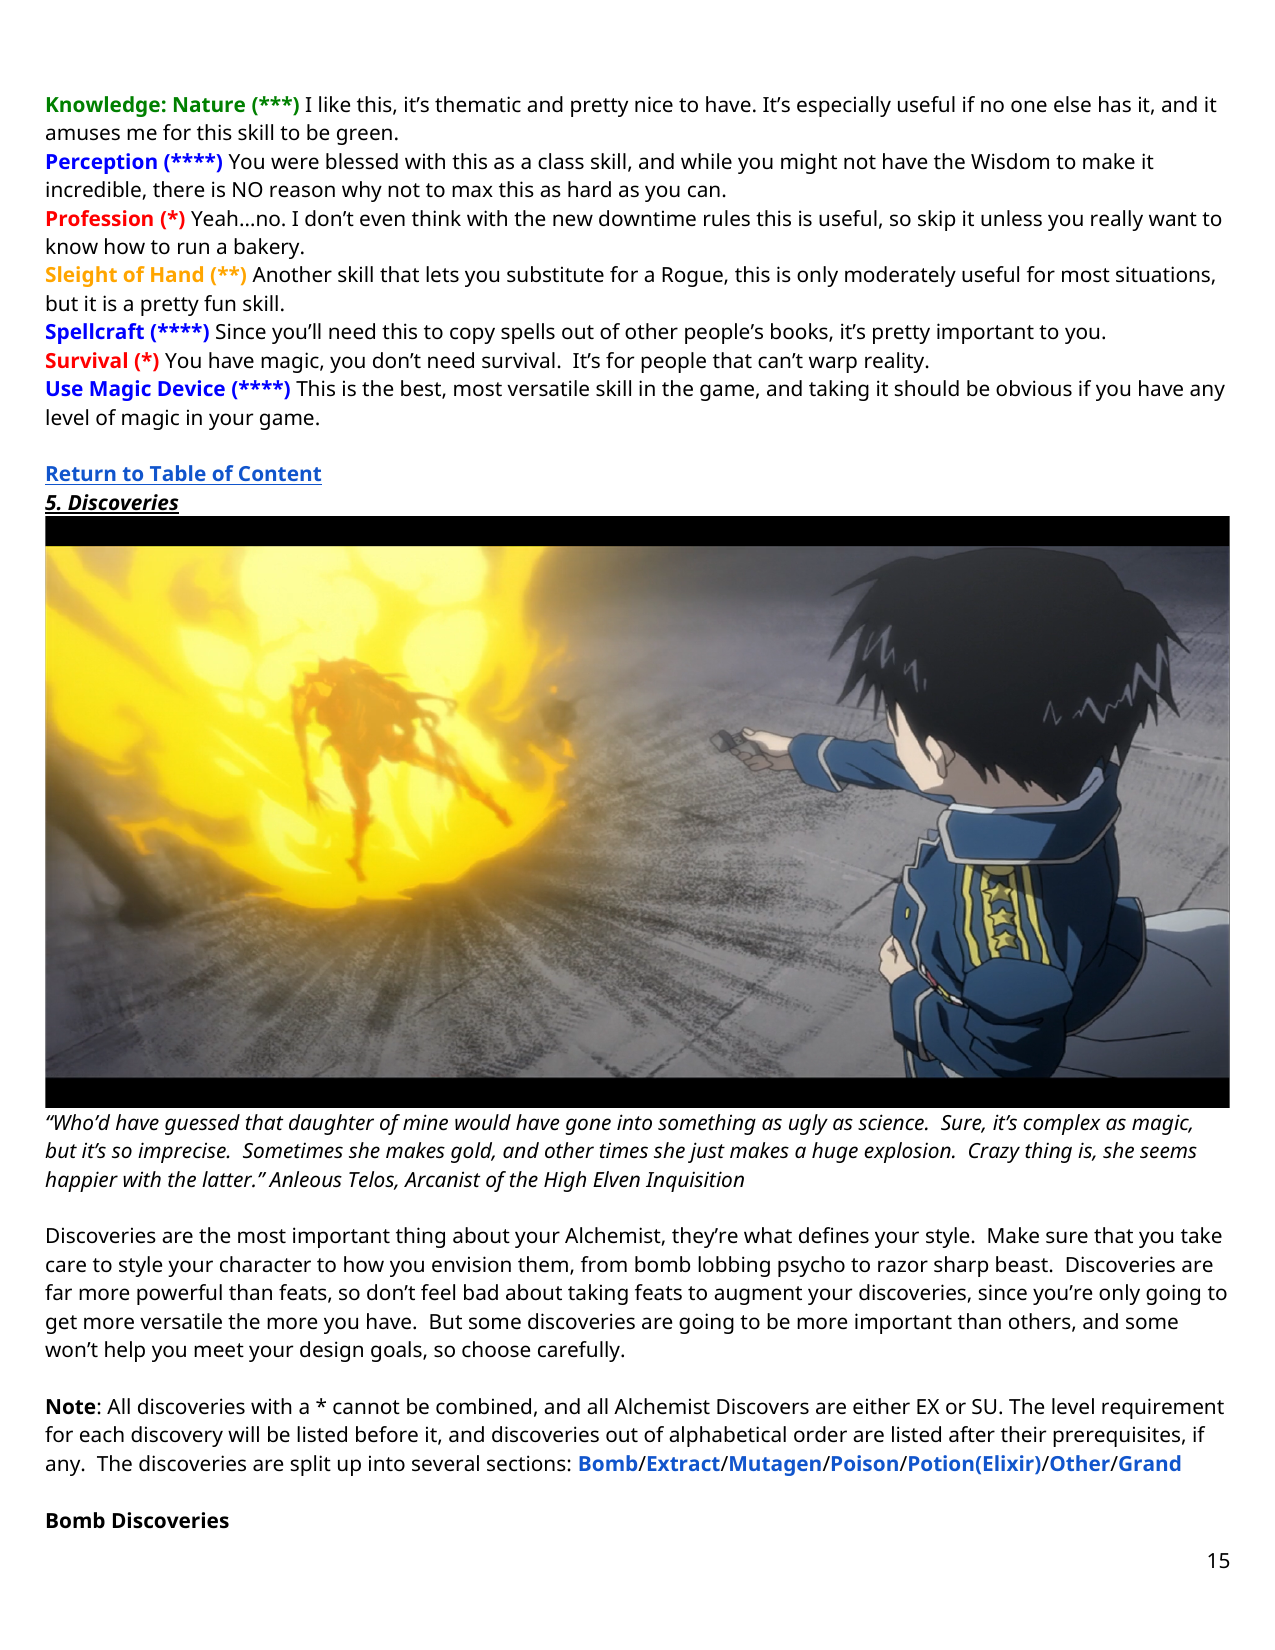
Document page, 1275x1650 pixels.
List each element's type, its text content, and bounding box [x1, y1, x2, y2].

picture [45, 516, 1230, 1108]
text Discoveries are the most important thing about your Alchemist, they’re what defines your style. Make sure that you take care to style your character to how you envision them, from bomb lobbing psycho to razor sharp beast. Discoveries are far more powerful than feats, so don’t feel bad about taking feats to augment your discoveries, since you’re only going to get more versatile the more you have. But some discoveries are going to be more important than others, and some won’t help you meet your design goals, so choose carefully. [45, 1222, 1230, 1364]
text 5. Discoveries [45, 488, 1230, 516]
text Spellcraft (****) Since you’ll need this to copy spells out of other people’s books, it’s pretty important to you. [45, 317, 1230, 346]
text Bomb Discoveries [45, 1506, 1230, 1534]
text Knowledge: Nature (***) I like this, it’s thematic and pretty nice to have. It’s especially useful if no one else has it, and it amuses me for this skill to be green. [45, 90, 1230, 147]
text Note: All discoveries with a * cannot be combined, and all Alchemist Discovers are either EX or SU. The level requirement for each discovery will be listed before it, and discoveries out of alphabetical order are listed after their prerequisites, if any. The discoveries are split up into several sections: Bomb/Extract/Mutagen/Poison/Potion(Elixir)/Other/Grand [45, 1392, 1230, 1477]
text Profession (*) Yeah…no. I don’t even think with the new downtime rules this is useful, so skip it unless you really want to know how to run a bakery. [45, 204, 1230, 261]
text “Who’d have guessed that daughter of mine would have gone into something as ugly as science. Sure, it’s complex as magic, but it’s so imprecise. Sometimes she makes gold, and other times she just makes a huge explosion. Crazy thing is, she seems happier with the latter.” Anleous Telos, Arcanist of the High Elven Inquisition [45, 1108, 1230, 1193]
text Survival (*) You have magic, you don’t need survival. It’s for people that can’t warp reality. [45, 346, 1230, 374]
text Return to Table of Content [45, 459, 1230, 488]
text Use Magic Device (****) This is the best, most versatile skill in the game, and taking it should be obvious if you have any level of magic in your game. [45, 374, 1230, 431]
text Sleight of Hand (**) Another skill that lets you substitute for a Rogue, this is only moderately useful for most situations, but it is a pretty fun skill. [45, 261, 1230, 317]
text Perception (****) You were blessed with this as a class skill, and while you might not have the Wisdom to make it incredible, there is NO reason why not to max this as hard as you can. [45, 147, 1230, 204]
